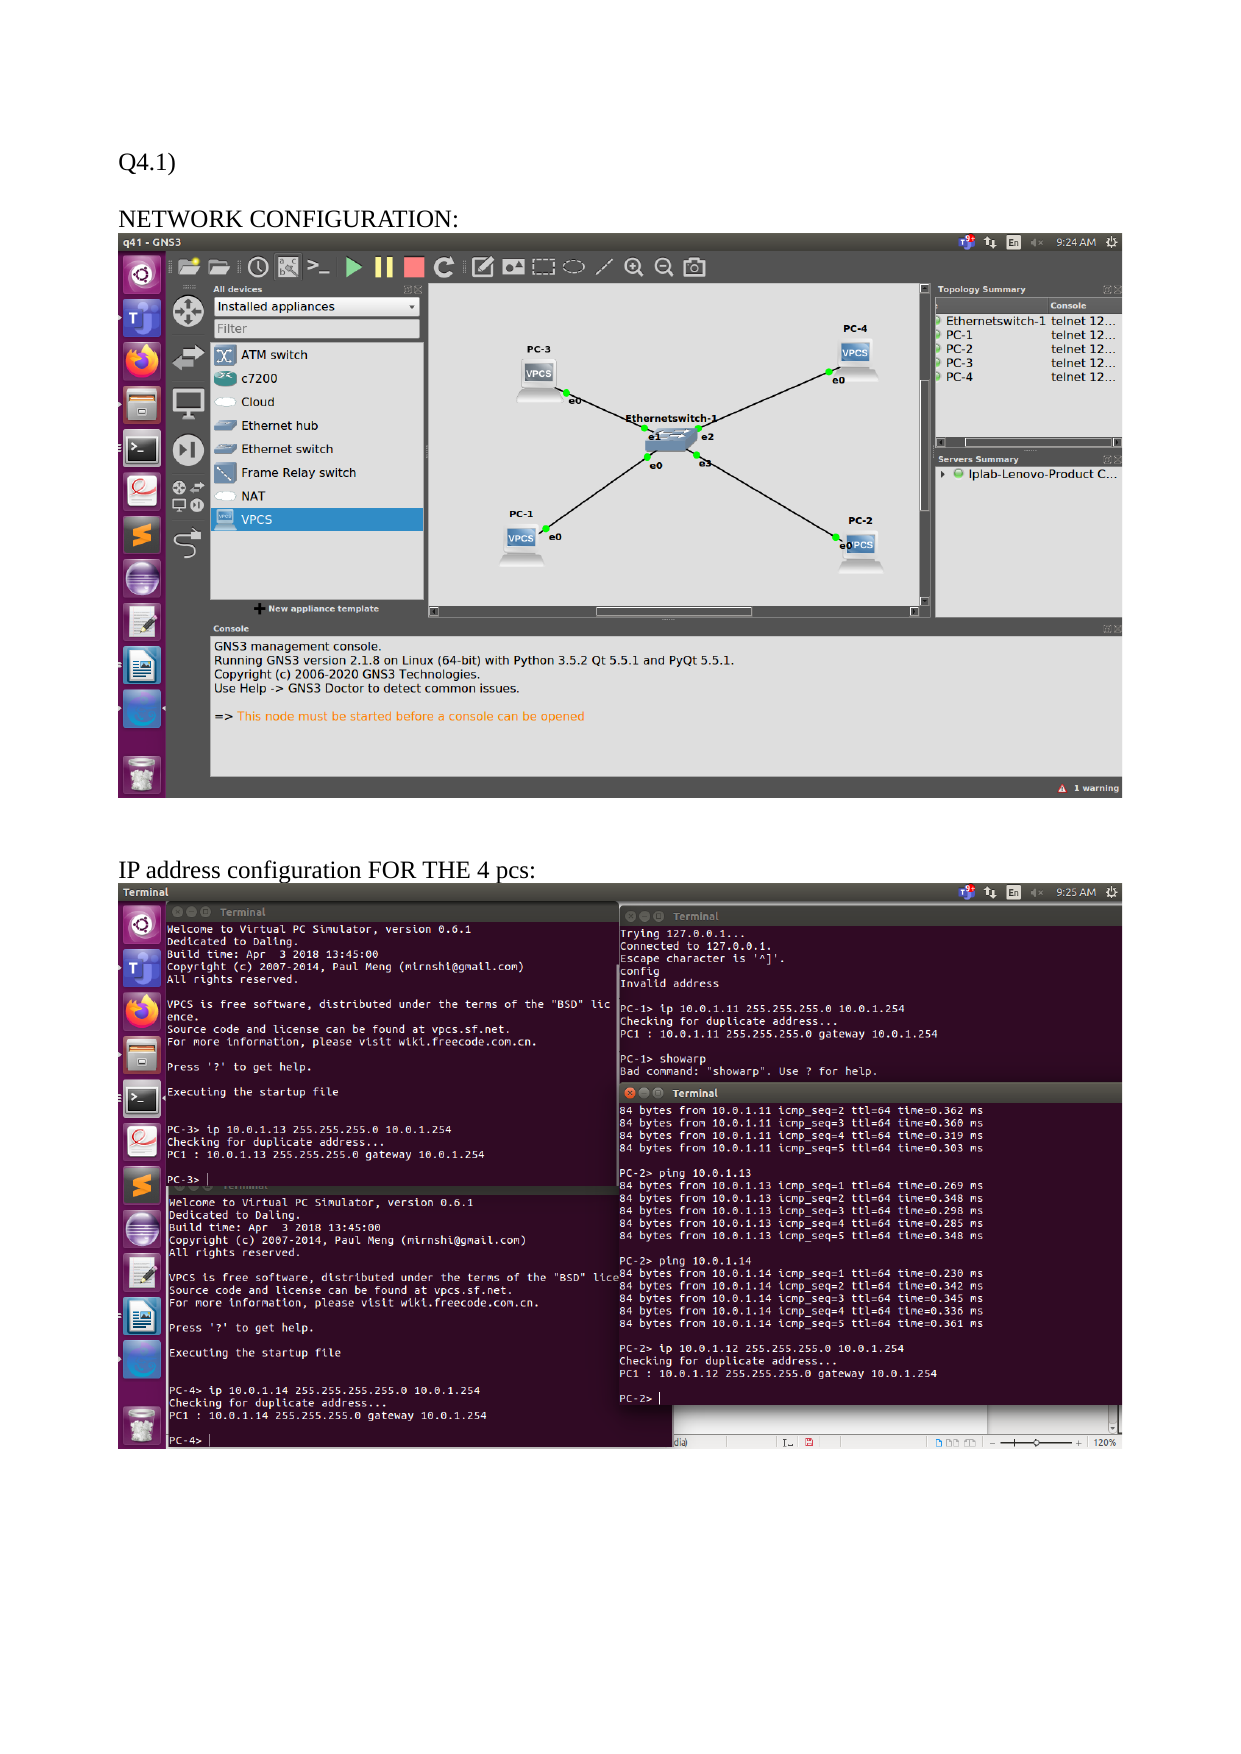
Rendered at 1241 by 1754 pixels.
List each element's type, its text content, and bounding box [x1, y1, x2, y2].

text NETWORK CONFIGURATION: [118, 204, 1122, 233]
picture [118, 883, 1123, 1449]
picture [118, 233, 1123, 798]
text IP address configuration FOR THE 4 pcs: [118, 855, 1122, 883]
text Q4.1) [118, 147, 1122, 176]
